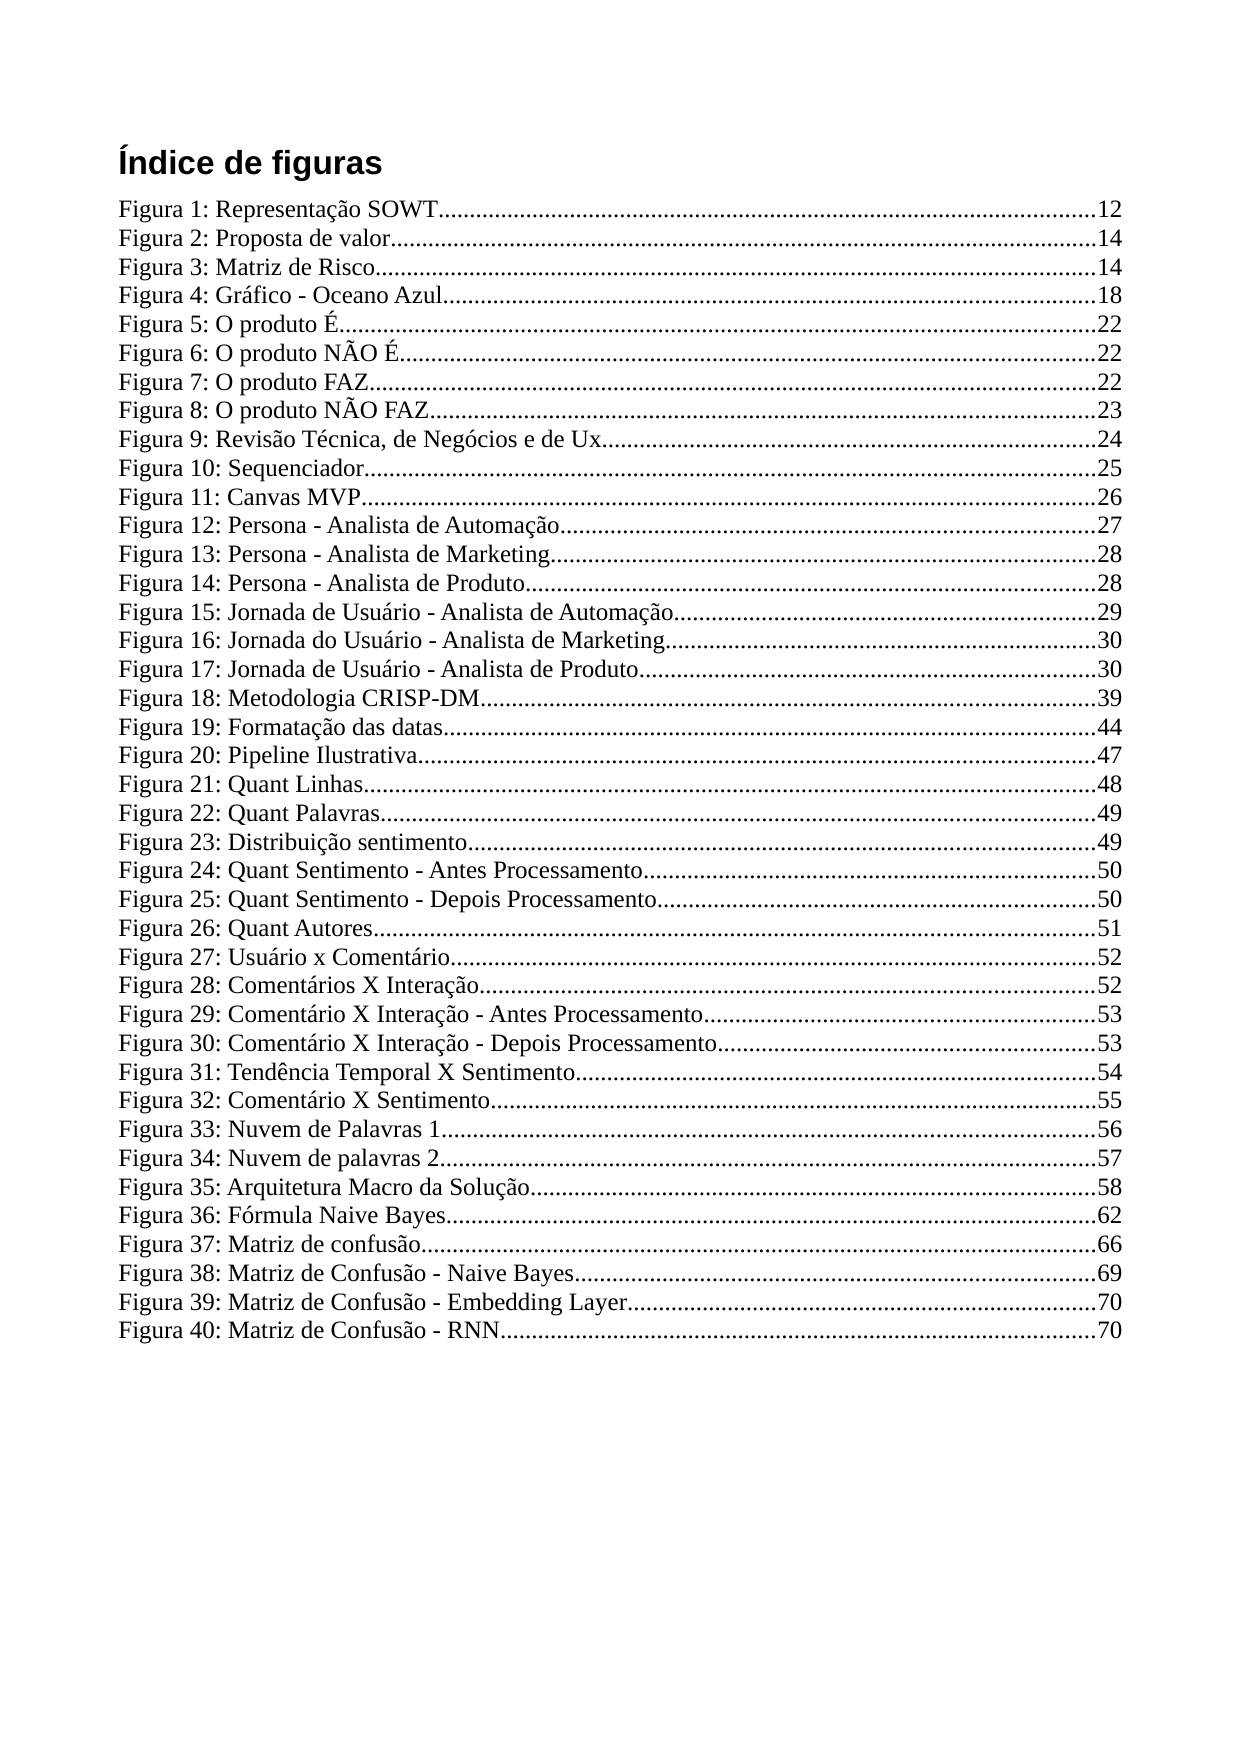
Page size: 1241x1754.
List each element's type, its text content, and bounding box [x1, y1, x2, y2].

text Figura 15: Jornada de Usuário - Analista de Automação 29 [118, 597, 1122, 625]
text Figura 30: Comentário X Interação - Depois Processamento 53 [118, 1028, 1122, 1057]
text Figura 17: Jornada de Usuário - Analista de Produto 30 [118, 654, 1122, 683]
text Figura 19: Formatação das datas 44 [118, 712, 1122, 740]
text Figura 9: Revisão Técnica, de Negócios e de Ux 24 [118, 424, 1122, 453]
text Figura 24: Quant Sentimento - Antes Processamento 50 [118, 855, 1122, 884]
text Figura 38: Matriz de Confusão - Naive Bayes 69 [118, 1258, 1122, 1287]
text Figura 29: Comentário X Interação - Antes Processamento 53 [118, 999, 1122, 1028]
text Figura 4: Gráfico - Oceano Azul 18 [118, 280, 1122, 309]
text Figura 33: Nuvem de Palavras 1 56 [118, 1114, 1122, 1143]
text Figura 25: Quant Sentimento - Depois Processamento 50 [118, 884, 1122, 913]
text Figura 35: Arquitetura Macro da Solução 58 [118, 1172, 1122, 1200]
text Figura 7: O produto FAZ 22 [118, 367, 1122, 395]
text Figura 12: Persona - Analista de Automação 27 [118, 510, 1122, 539]
text Figura 22: Quant Palavras 49 [118, 798, 1122, 827]
text Figura 3: Matriz de Risco 14 [118, 252, 1122, 280]
text Figura 13: Persona - Analista de Marketing 28 [118, 539, 1122, 568]
text Figura 32: Comentário X Sentimento 55 [118, 1085, 1122, 1114]
text Figura 5: O produto É 22 [118, 309, 1122, 338]
text Figura 1: Representação SOWT 12 [118, 194, 1122, 223]
text Figura 23: Distribuição sentimento 49 [118, 827, 1122, 855]
text Figura 34: Nuvem de palavras 2 57 [118, 1143, 1122, 1172]
text Figura 21: Quant Linhas 48 [118, 769, 1122, 798]
text Figura 20: Pipeline Ilustrativa 47 [118, 740, 1122, 769]
text Figura 39: Matriz de Confusão - Embedding Layer 70 [118, 1287, 1122, 1315]
text Figura 16: Jornada do Usuário - Analista de Marketing 30 [118, 625, 1122, 654]
text Figura 28: Comentários X Interação 52 [118, 970, 1122, 999]
text Figura 36: Fórmula Naive Bayes 62 [118, 1200, 1122, 1229]
text Figura 26: Quant Autores 51 [118, 913, 1122, 942]
text Figura 6: O produto NÃO É 22 [118, 338, 1122, 367]
text Figura 18: Metodologia CRISP-DM 39 [118, 683, 1122, 712]
subtitle Índice de figuras [118, 143, 1122, 182]
text Figura 27: Usuário x Comentário 52 [118, 942, 1122, 970]
text Figura 2: Proposta de valor 14 [118, 223, 1122, 252]
text Figura 31: Tendência Temporal X Sentimento 54 [118, 1057, 1122, 1085]
text Figura 8: O produto NÃO FAZ 23 [118, 395, 1122, 424]
text Figura 14: Persona - Analista de Produto 28 [118, 568, 1122, 597]
text Figura 37: Matriz de confusão 66 [118, 1229, 1122, 1258]
text Figura 11: Canvas MVP 26 [118, 482, 1122, 510]
text Figura 40: Matriz de Confusão - RNN 70 [118, 1315, 1122, 1344]
text Figura 10: Sequenciador 25 [118, 453, 1122, 482]
